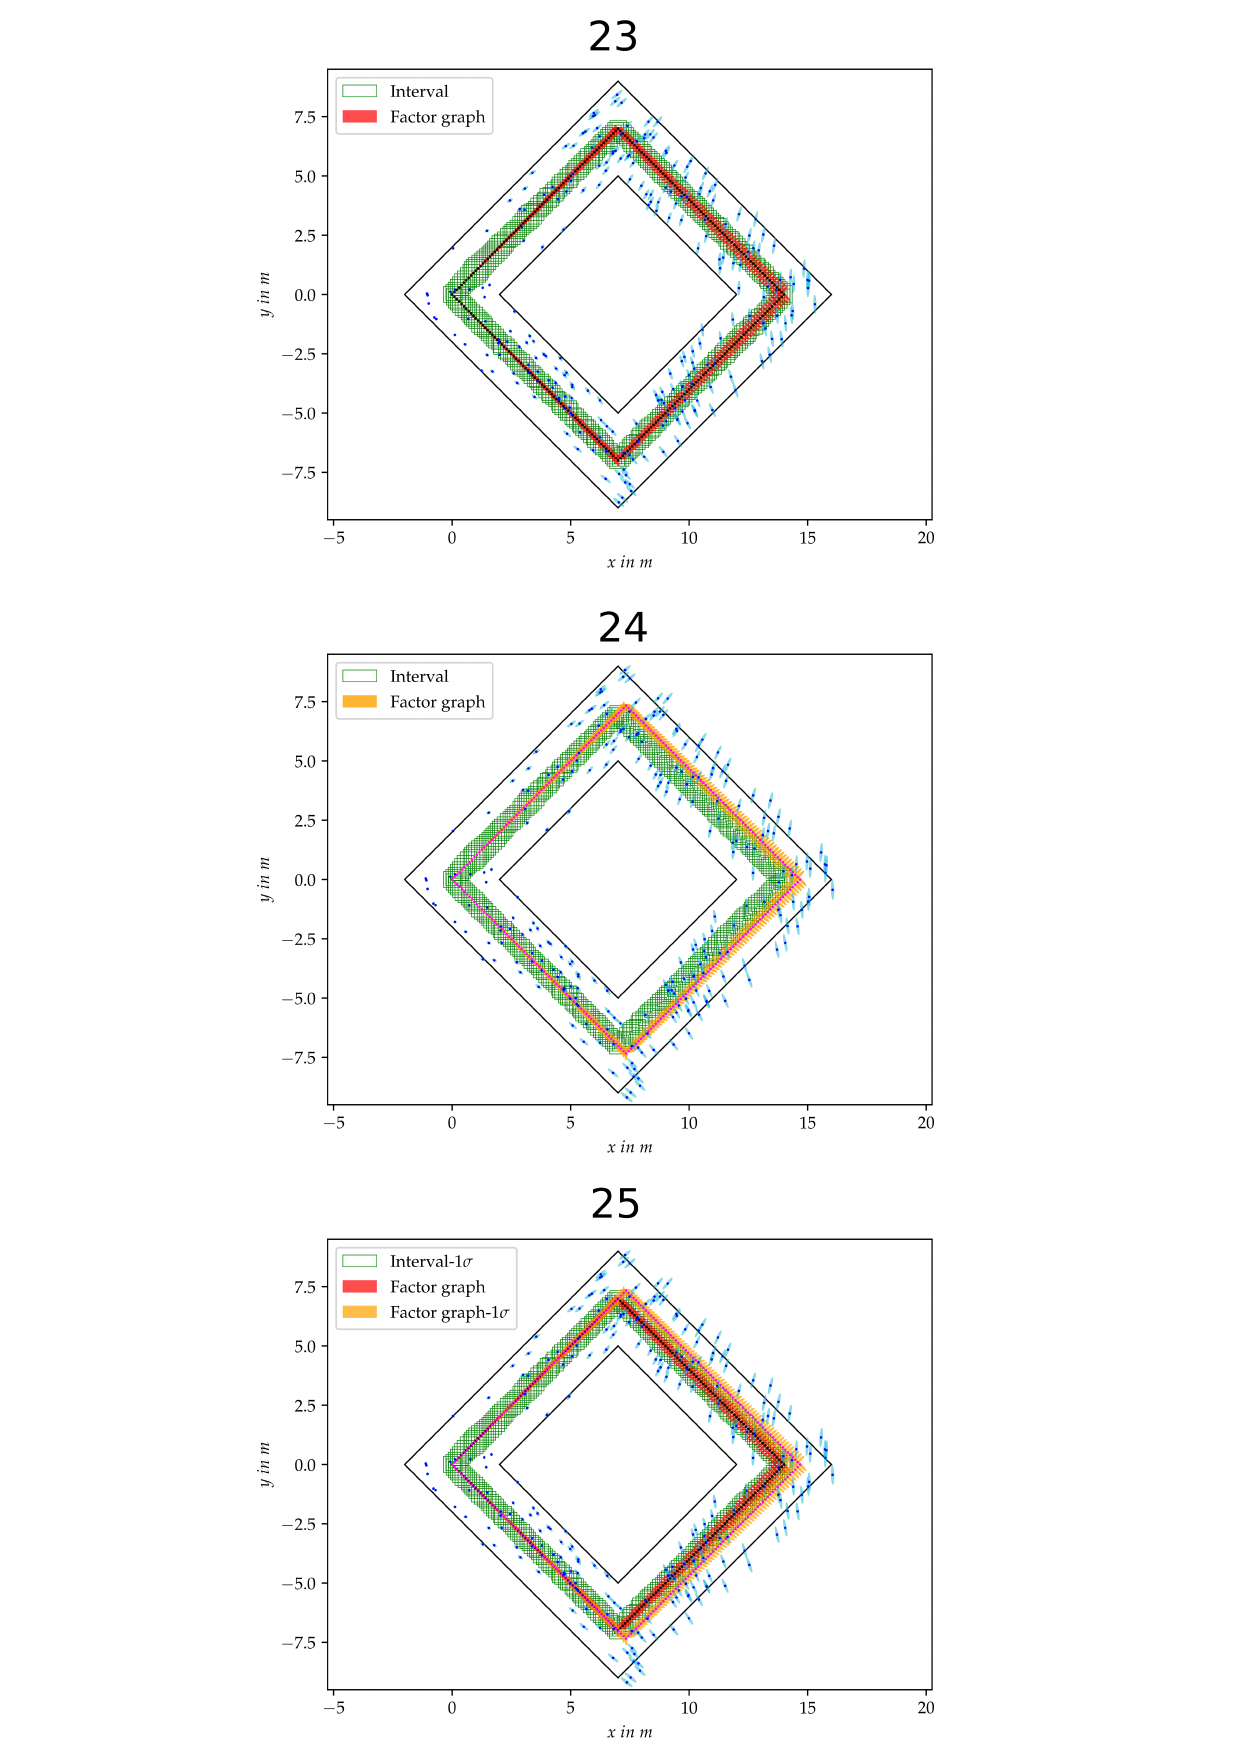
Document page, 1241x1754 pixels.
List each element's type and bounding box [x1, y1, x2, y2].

picture [230, 0, 1010, 1754]
